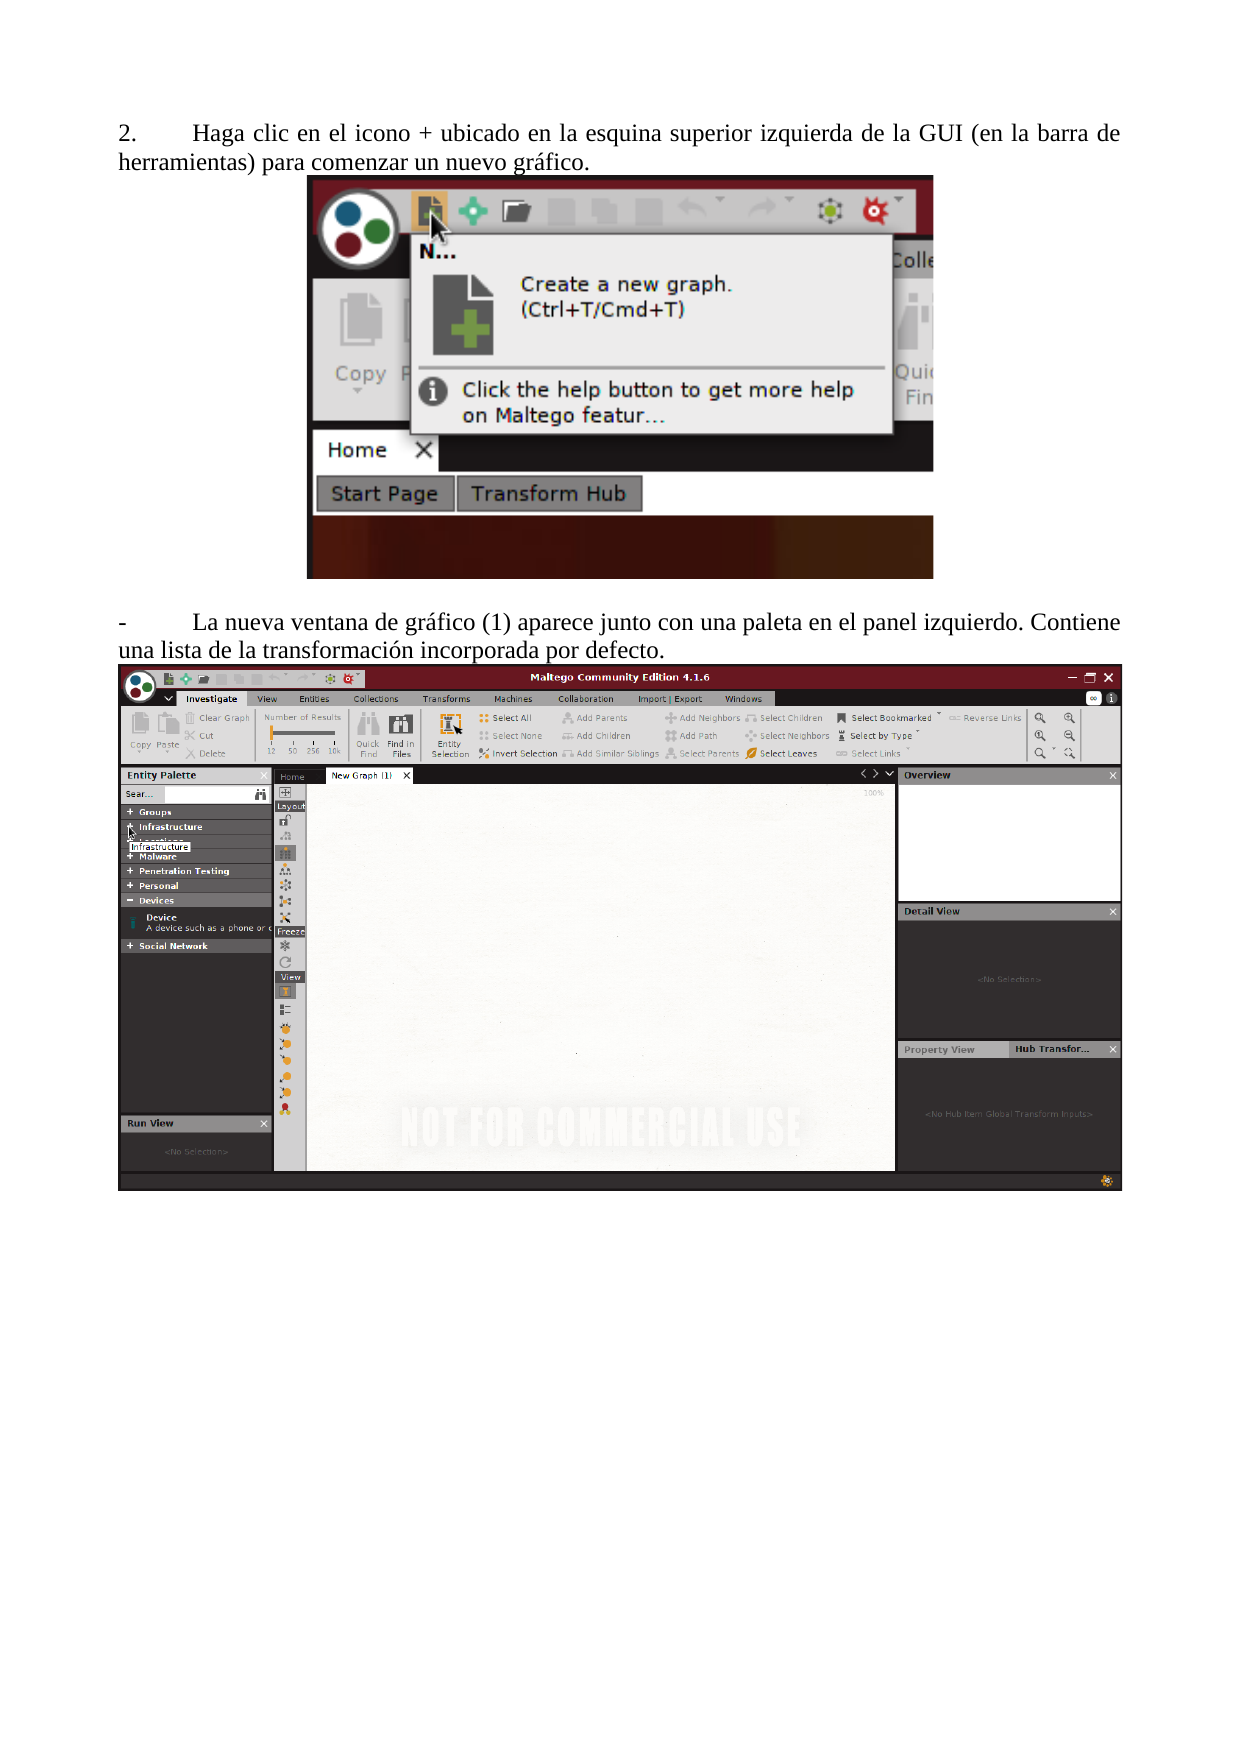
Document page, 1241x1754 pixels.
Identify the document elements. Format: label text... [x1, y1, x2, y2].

text 2. Haga clic en el icono + ubicado en la esquina superior izquierda de la GUI (en la barra de herramientas) para comenzar un nuevo gráfico. [118, 118, 1122, 176]
text - La nueva ventana de gráfico (1) aparece junto con una paleta en el panel izquierdo. Contiene una lista de la transformación incorporada por defecto. [118, 607, 1122, 664]
picture [118, 664, 1123, 1191]
